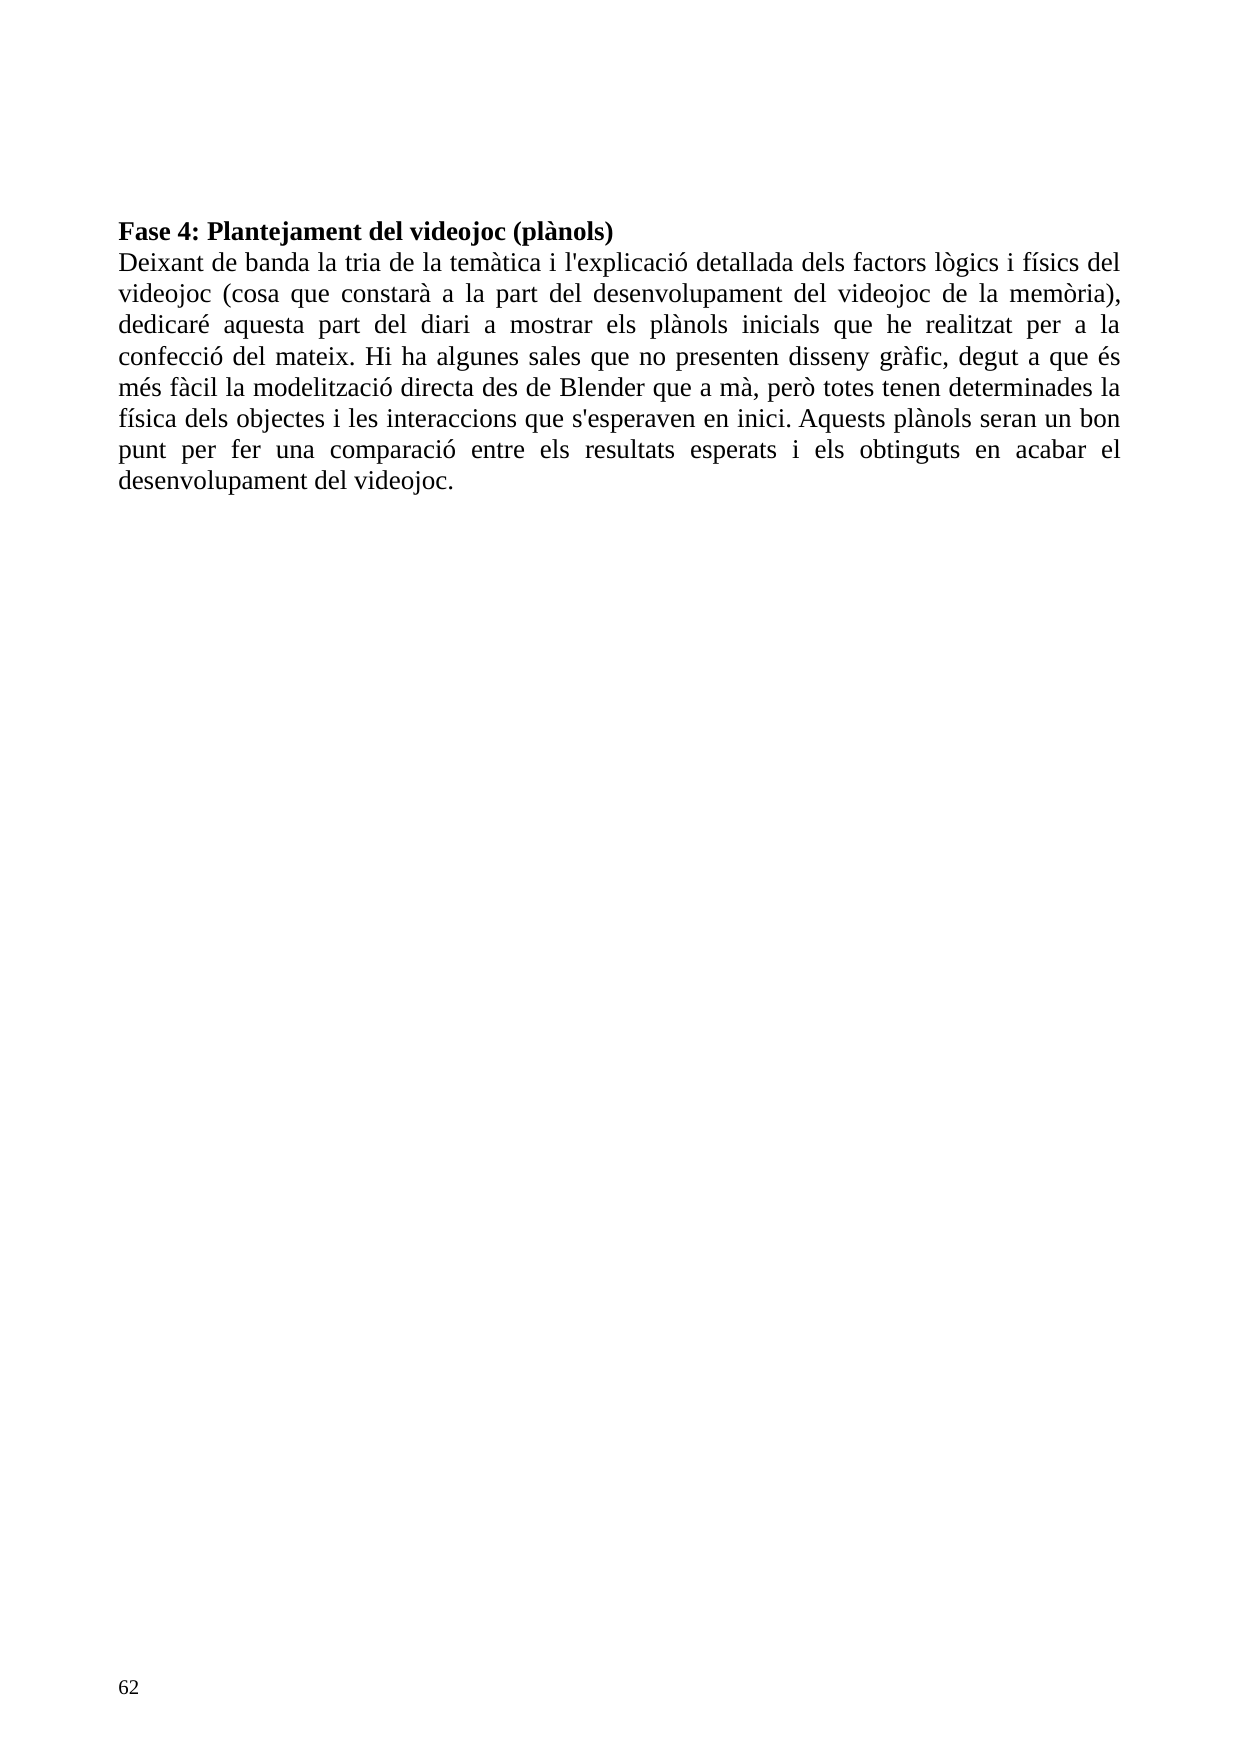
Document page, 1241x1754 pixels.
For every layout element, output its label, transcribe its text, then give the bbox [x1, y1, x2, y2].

text Fase 4: Plantejament del videojoc (plànols) [118, 215, 1122, 246]
text Deixant de banda la tria de la temàtica i l'explicació detallada dels factors lògics i físics del videojoc (cosa que constarà a la part del desenvolupament del videojoc de la memòria), dedicaré aquesta part del diari a mostrar els plànols inicials que he realitzat per a la confecció del mateix. Hi ha algunes sales que no presenten disseny gràfic, degut a que és més fàcil la modelització directa des de Blender que a mà, però totes tenen determinades la física dels objectes i les interaccions que s'esperaven en inici. Aquests plànols seran un bon punt per fer una comparació entre els resultats esperats i els obtinguts en acabar el desenvolupament del videojoc. [118, 246, 1122, 495]
